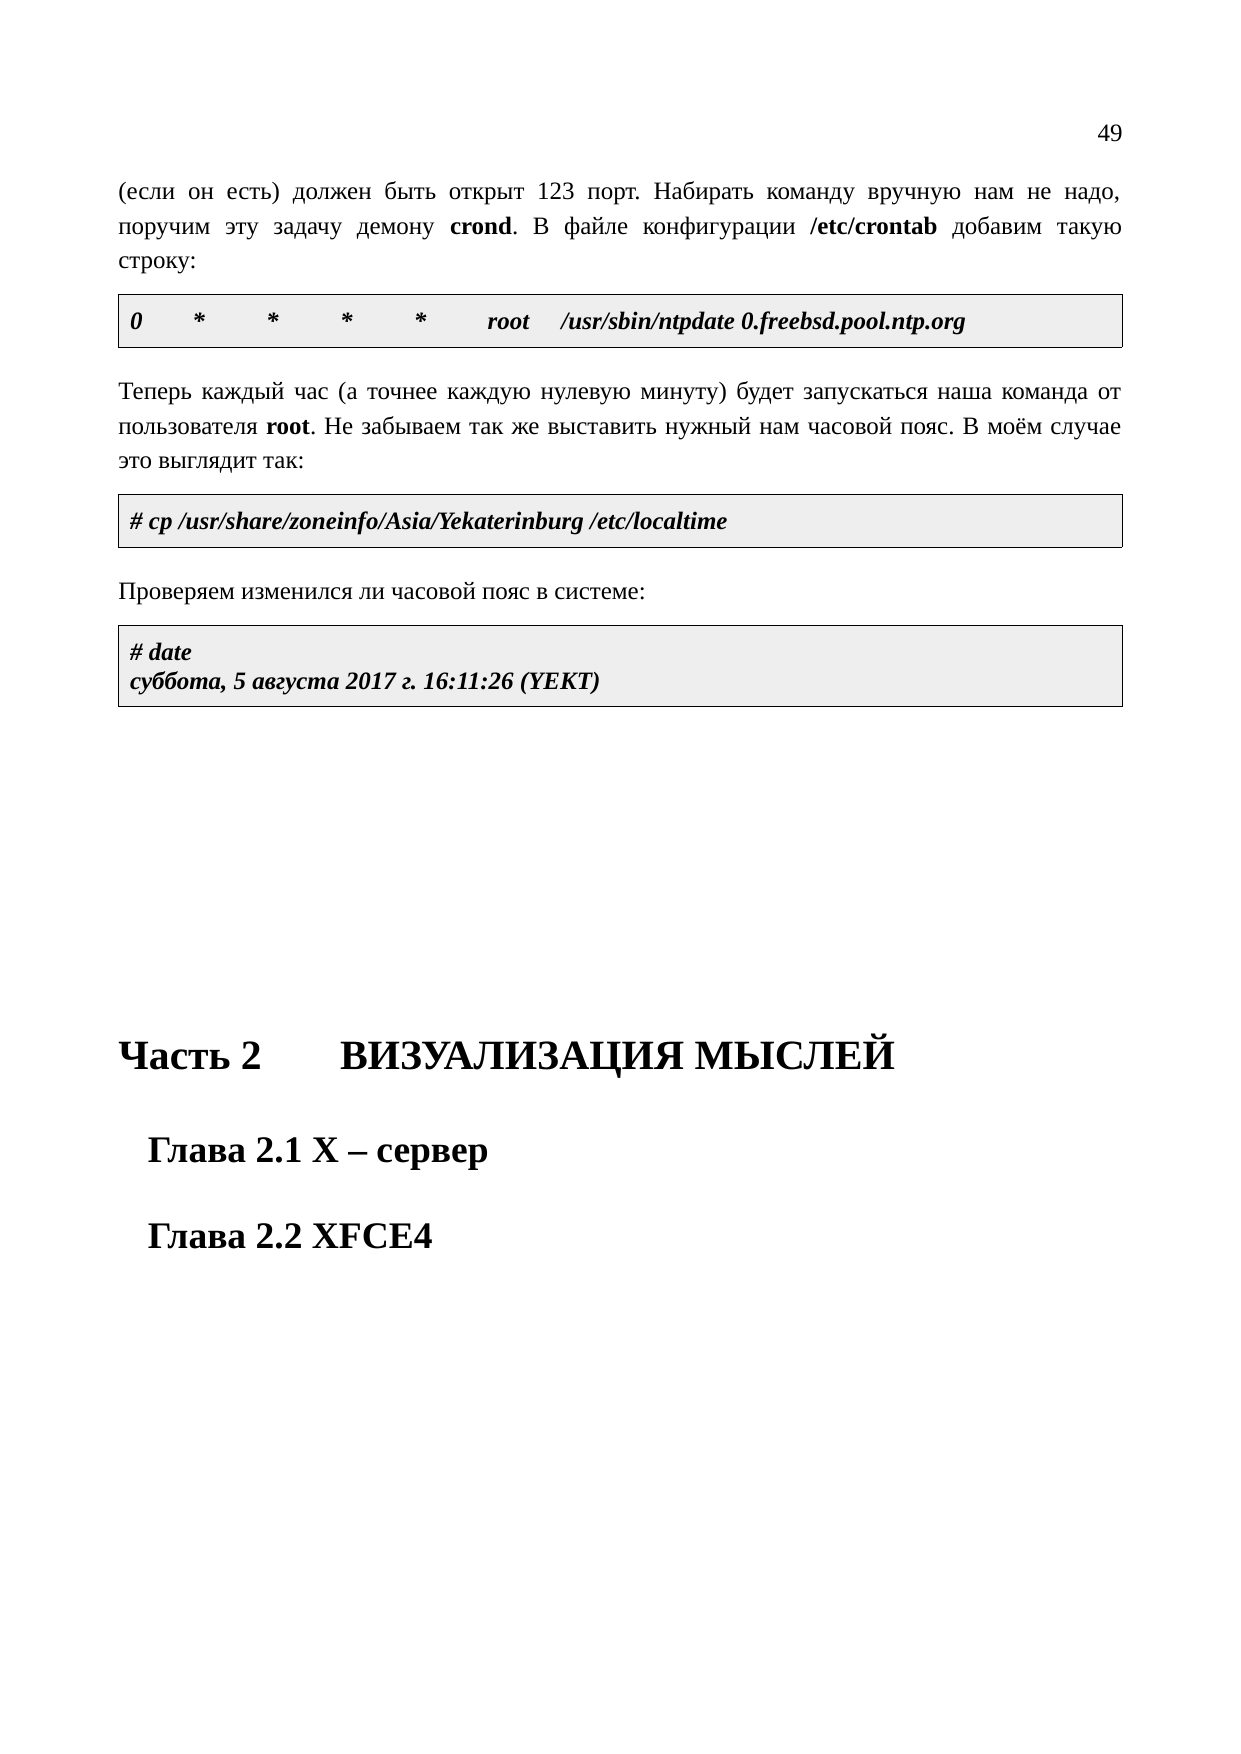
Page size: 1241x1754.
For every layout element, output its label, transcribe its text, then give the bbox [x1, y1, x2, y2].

text # date [119, 626, 1122, 654]
text # cp /usr/share/zoneinfo/Asia/Yekaterinburg /etc/localtime [119, 495, 1122, 547]
text Проверяем изменился ли часовой пояс в системе: [118, 576, 1122, 605]
text 0 * * * * root /usr/sbin/ntpdate 0.freebsd.pool.ntp.org [119, 295, 1122, 347]
text (если он есть) должен быть открыт 123 порт. Набирать команду вручную нам не надо, поручим эту задачу демону crond. В файле конфигурации /etc/crontab добавим такую строку: [118, 176, 1122, 274]
text Теперь каждый час (а точнее каждую нулевую минуту) будет запускаться наша команда от пользователя root. Не забываем так же выставить нужный нам часовой пояс. В моём случае это выглядит так: [118, 376, 1122, 474]
text Глава 2.2 XFCE4 [148, 1214, 1122, 1257]
subtitle ВИЗУАЛИЗАЦИЯ МЫСЛЕЙ [118, 1031, 1122, 1078]
text суббота, 5 августа 2017 г. 16:11:26 (YEKT) [119, 654, 1122, 706]
text Глава 2.1 X – сервер [148, 1127, 1122, 1171]
